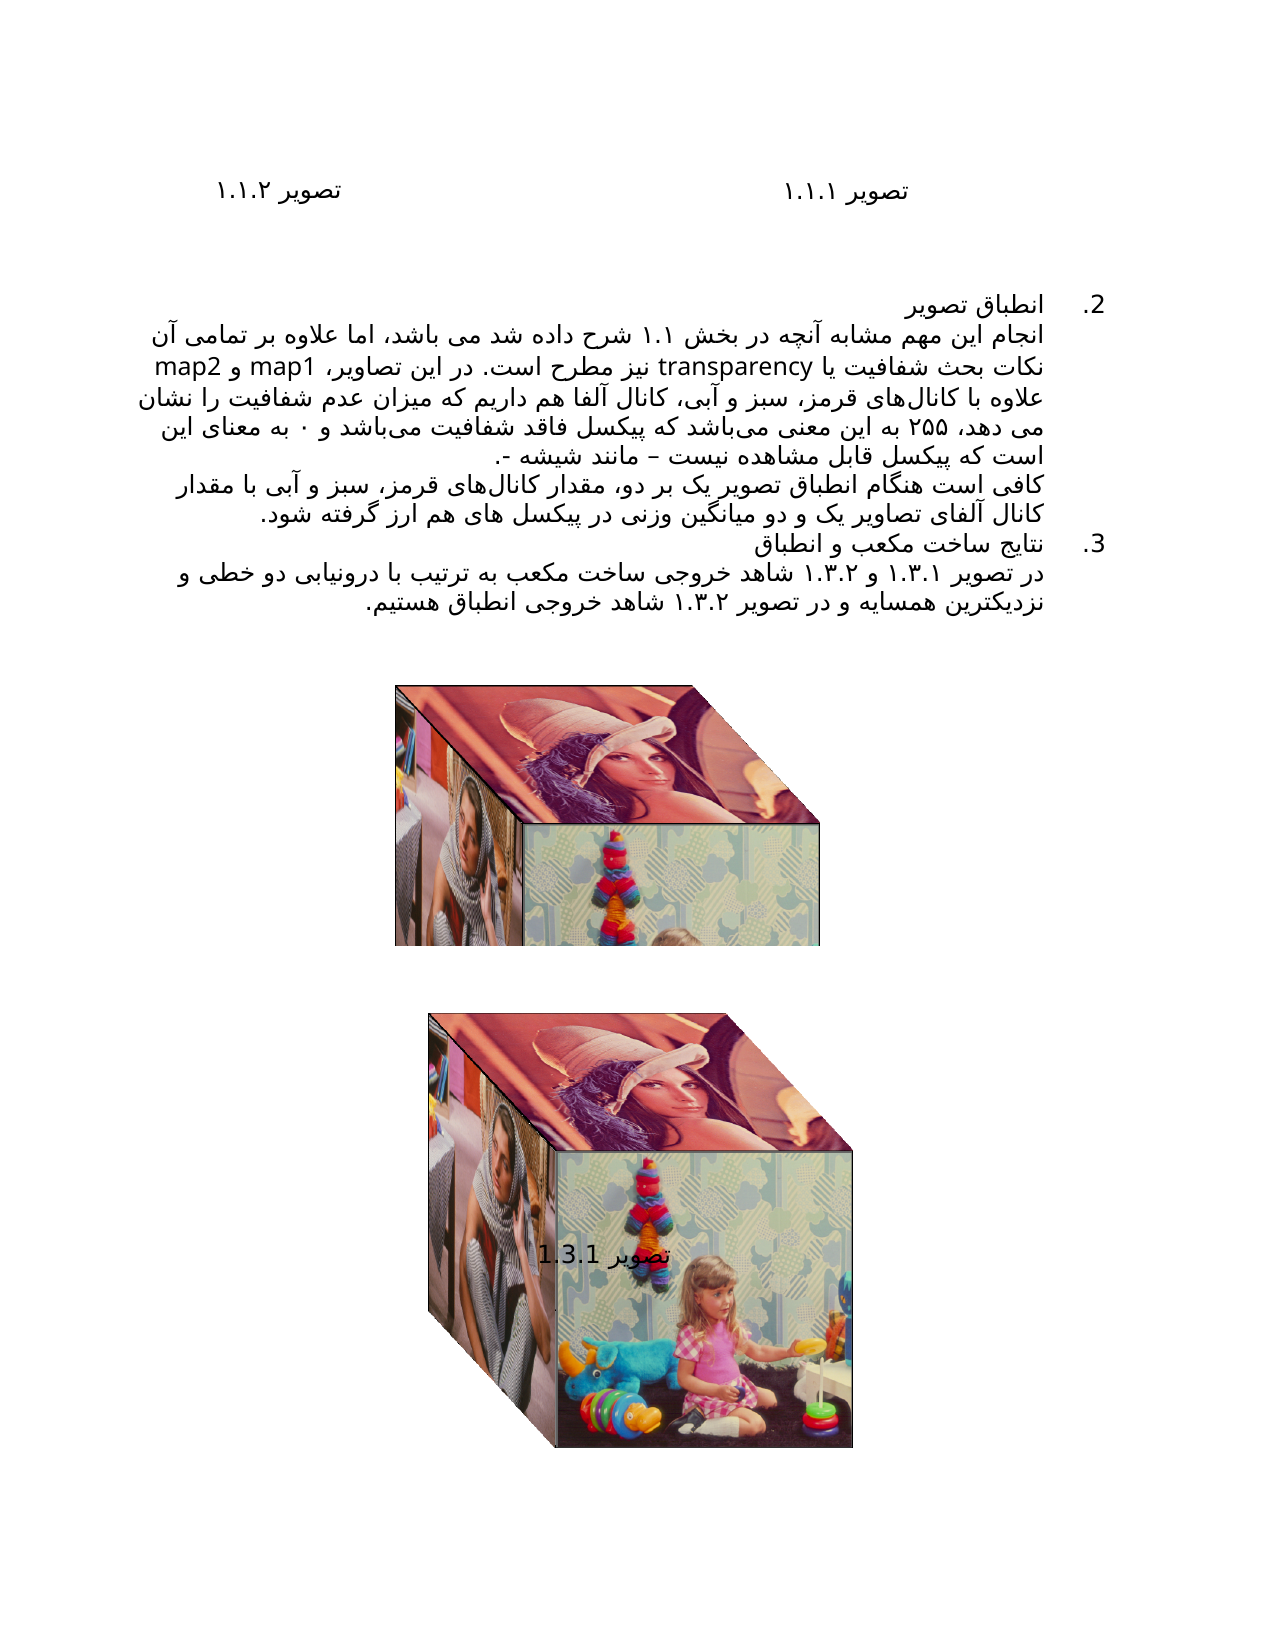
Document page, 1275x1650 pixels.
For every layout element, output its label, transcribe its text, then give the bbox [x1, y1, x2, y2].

list کافی است هنگام انطباق تصویر یک بر دو، مقدار کانال‌های قرمز، سبز و آبی با مقدار کانال آلفای تصاویر یک و دو میانگین وزنی در پیکسل های هم ارز گرفته شود. [118, 471, 1082, 529]
list در تصویر ۱.۳.۱ و ۱.۳.۲ شاهد خروجی ساخت مکعب به ترتیب با درونیابی دو خطی و نزدیکترین همسایه و در تصویر ۱.۳.۲ شاهد خروجی انطباق هستیم. [118, 558, 1082, 616]
list انطباق تصویر [118, 291, 1082, 320]
picture [326, 618, 930, 1512]
list نتایج ساخت مکعب و انطباق [118, 529, 1082, 558]
list انجام این مهم مشابه آنچه در بخش ۱.۱ شرح داده شد می باشد، اما علاوه بر تمامی آن نکات بحث شفافیت یا transparency نیز مطرح است. در این تصاویر، map1 و map2 علاوه با کانال‌های قرمز، سبز و آبی، کانال آلفا هم داریم که میزان عدم شفافیت را نشان می دهد، ۲۵۵ به این معنی می‌باشد که پیکسل فاقد شفافیت می‌باشد و ۰ به معنای این است که پیکسل قابل مشاهده نیست – مانند شیشه -. [118, 320, 1082, 471]
